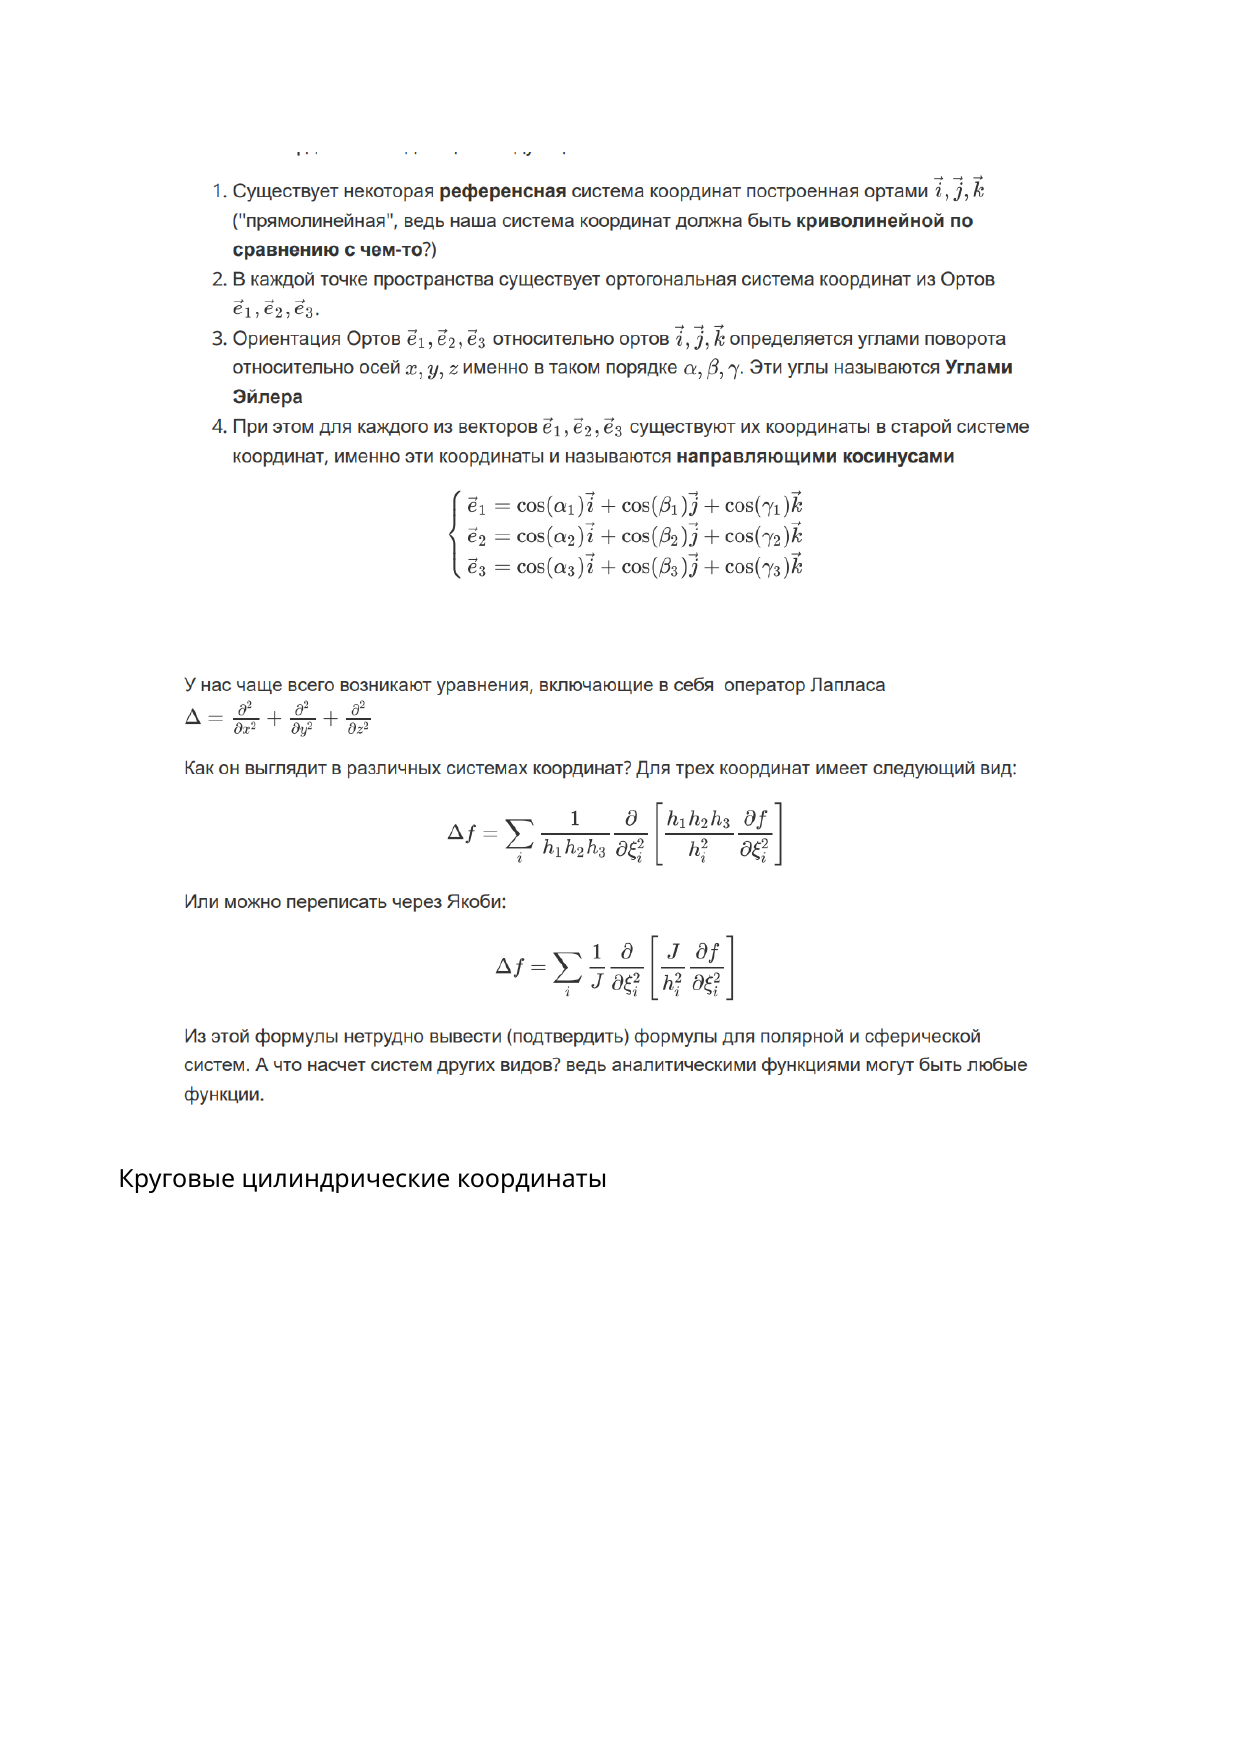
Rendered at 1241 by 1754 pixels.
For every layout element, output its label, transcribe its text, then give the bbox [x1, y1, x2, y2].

picture [118, 663, 1123, 1127]
picture [118, 152, 1123, 596]
text Круговые цилиндрические координаты [118, 1160, 1122, 1194]
